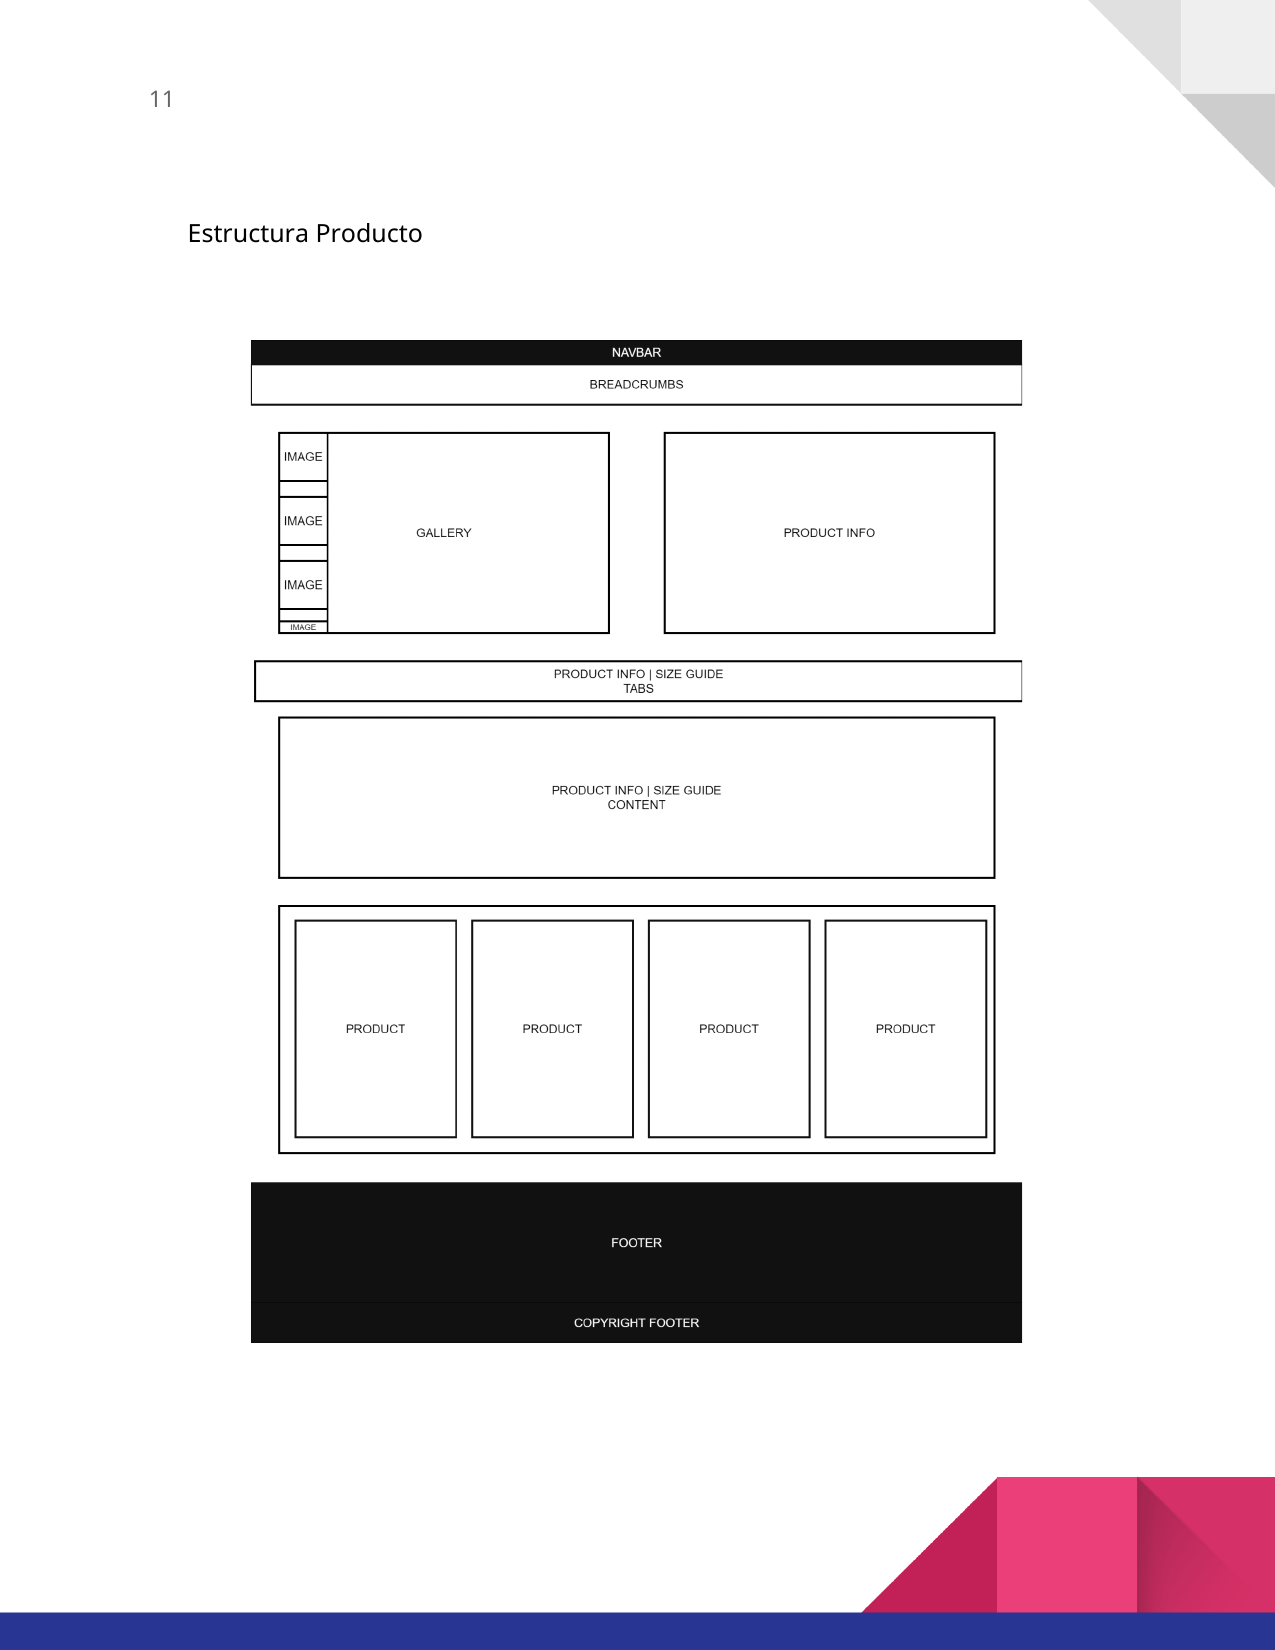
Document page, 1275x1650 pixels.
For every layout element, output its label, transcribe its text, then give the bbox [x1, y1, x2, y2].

subtitle Estructura Producto [187, 215, 1125, 249]
picture [1087, 0, 1275, 188]
picture [250, 340, 1023, 1343]
picture [0, 1475, 1275, 1650]
